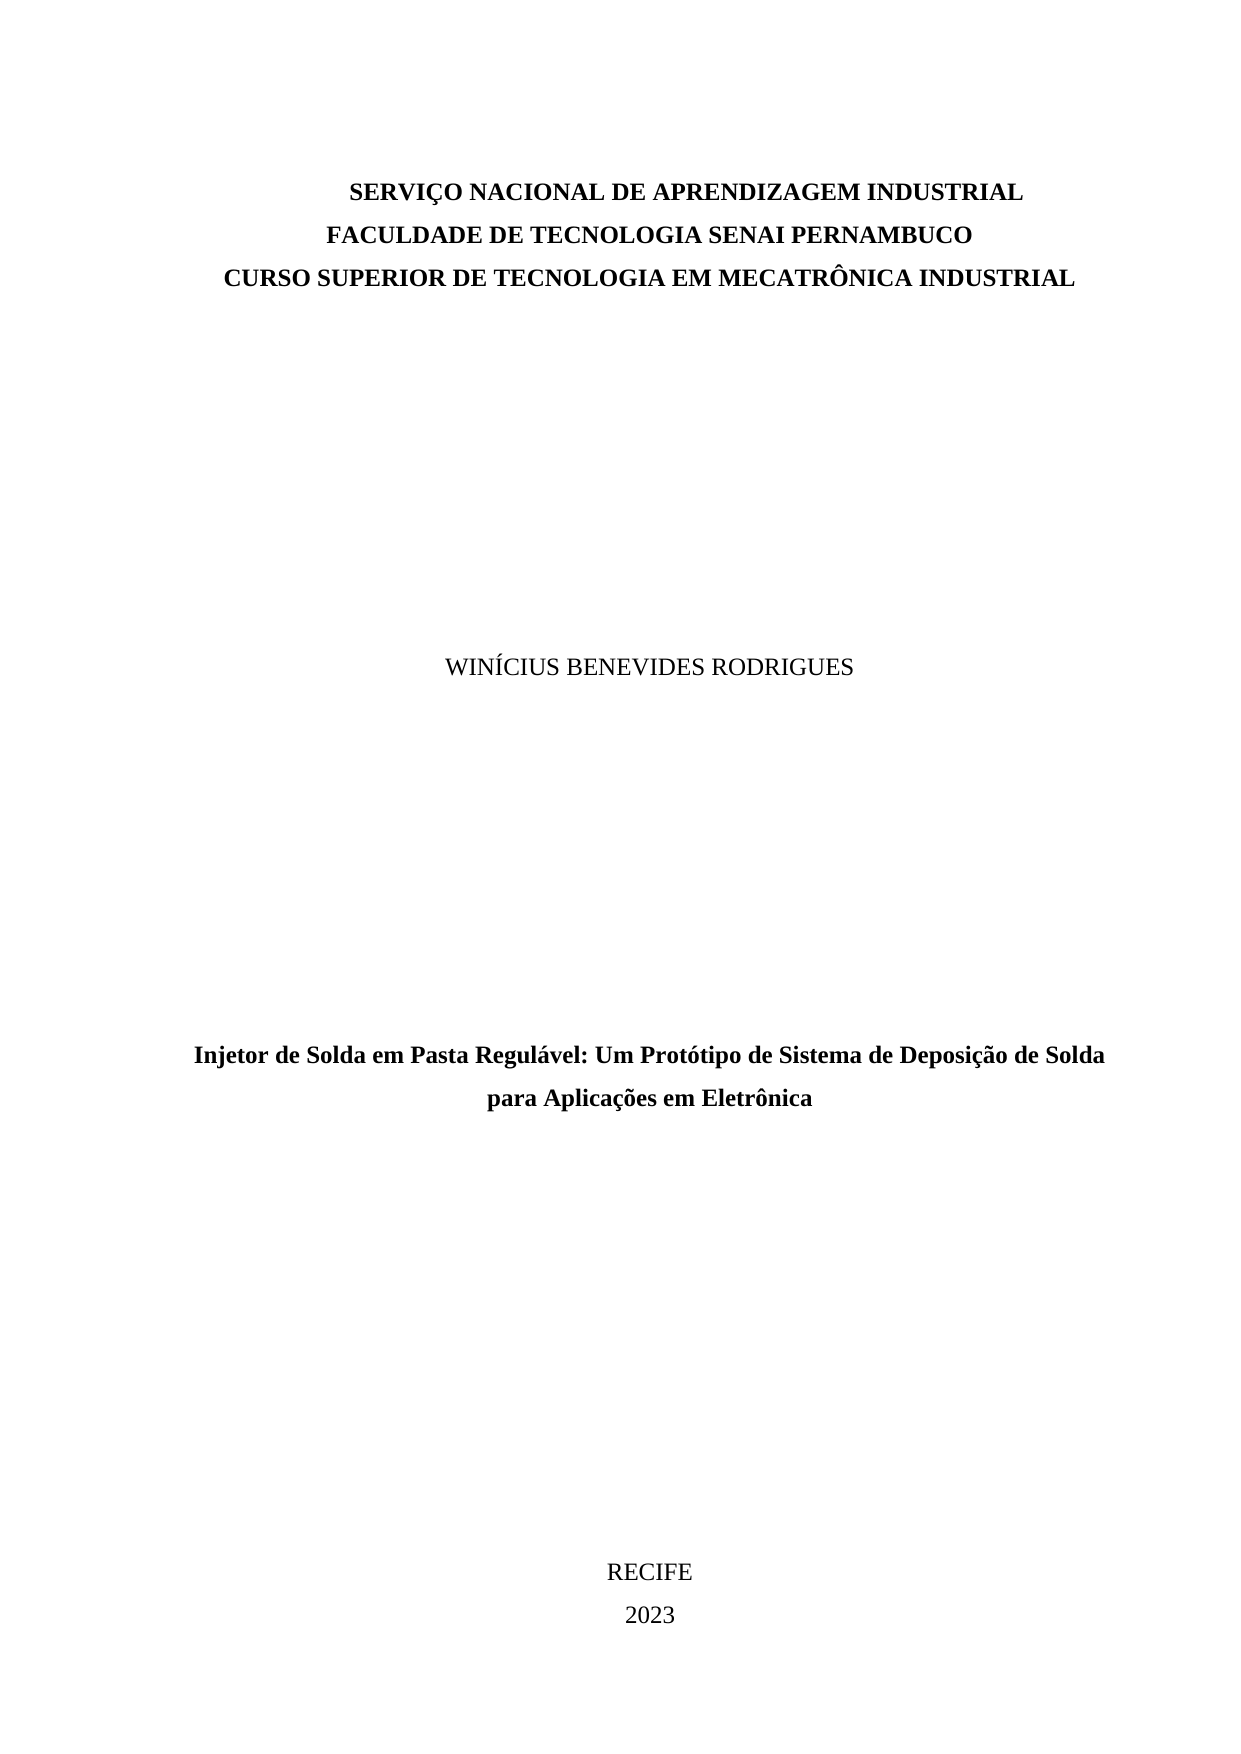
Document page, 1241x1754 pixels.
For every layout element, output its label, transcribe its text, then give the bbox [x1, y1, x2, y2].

text SERVIÇO NACIONAL DE APRENDIZAGEM INDUSTRIAL [177, 177, 1122, 206]
text RECIFE [177, 1557, 1122, 1586]
text 2023 [177, 1600, 1122, 1629]
text WINÍCIUS BENEVIDES RODRIGUES [177, 652, 1122, 680]
text FACULDADE DE TECNOLOGIA SENAI PERNAMBUCO [177, 220, 1122, 249]
text CURSO SUPERIOR DE TECNOLOGIA EM MECATRÔNICA INDUSTRIAL [177, 263, 1122, 292]
text Injetor de Solda em Pasta Regulável: Um Protótipo de Sistema de Deposição de Solda para Aplicações em Eletrônica [177, 1040, 1122, 1112]
